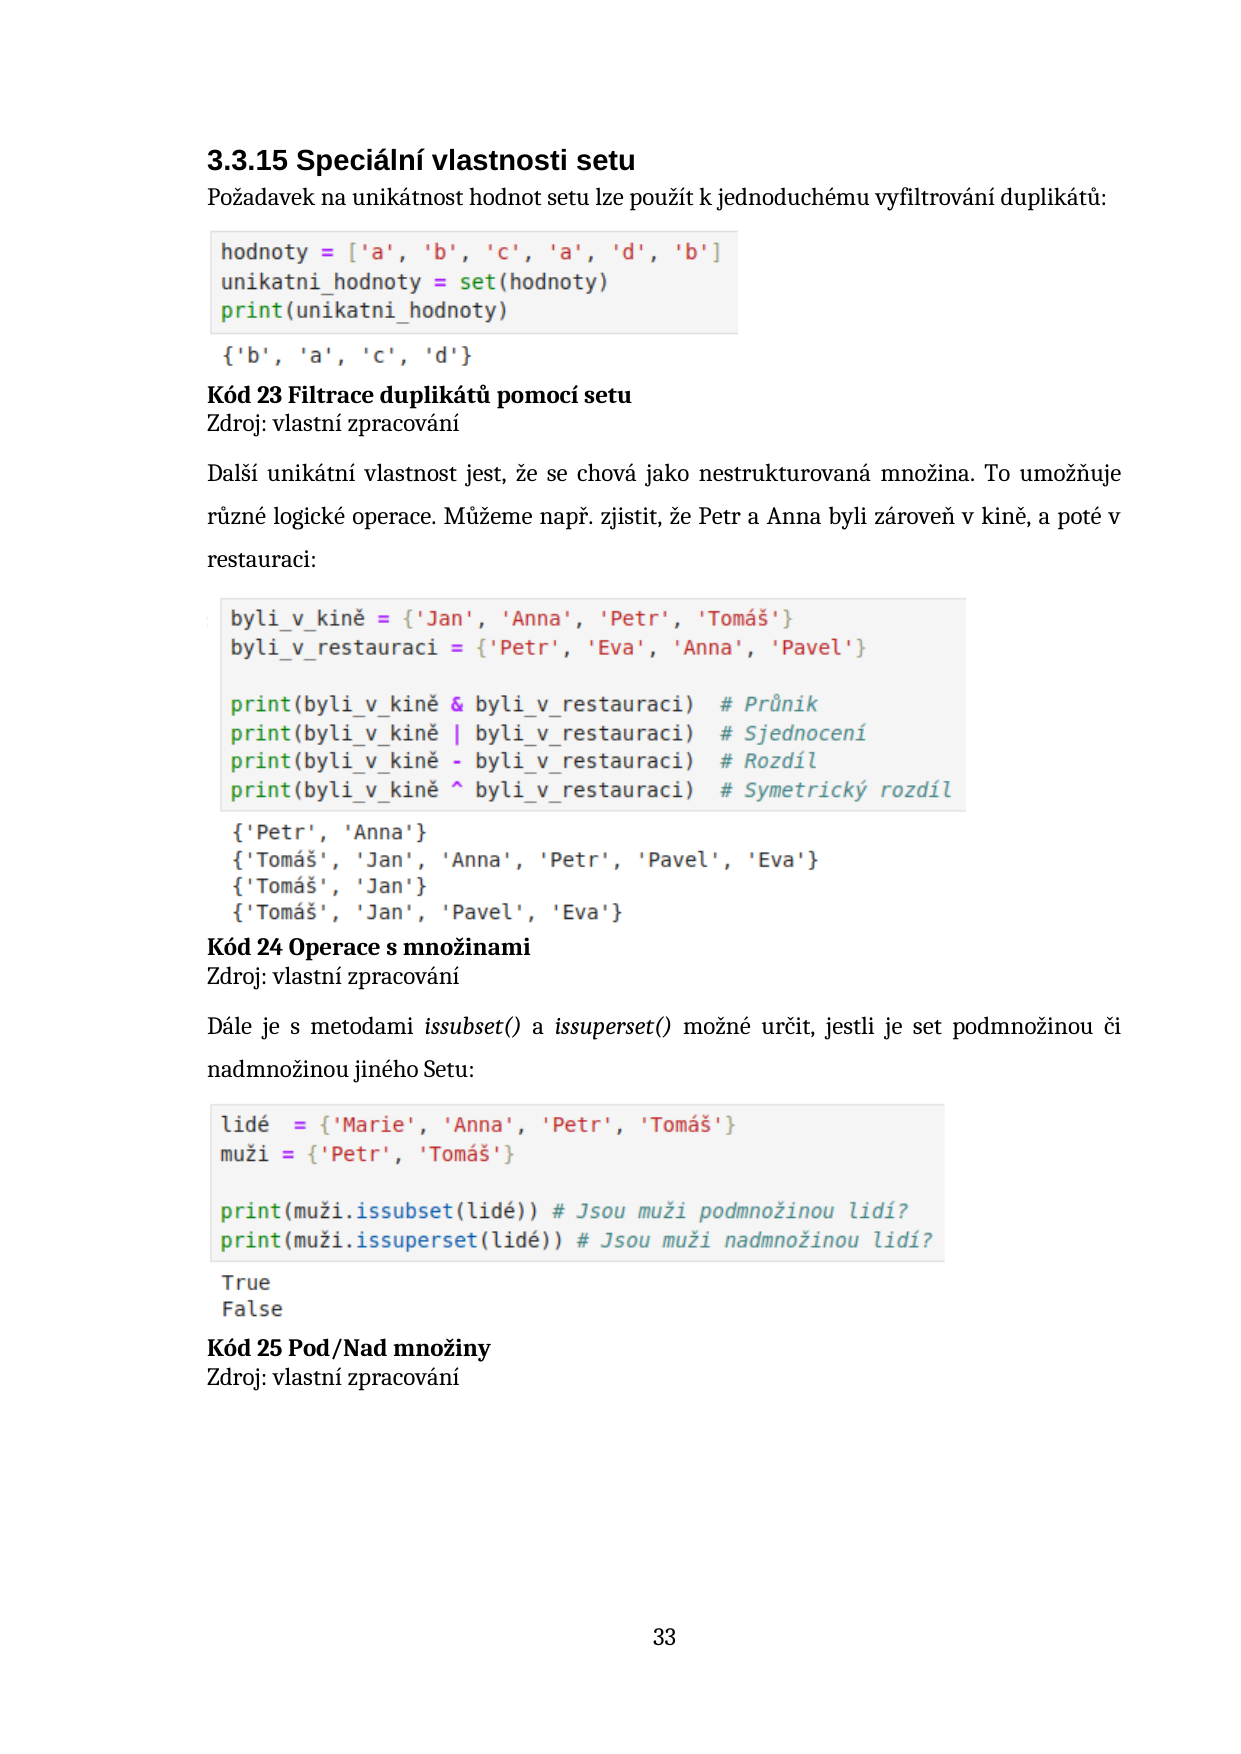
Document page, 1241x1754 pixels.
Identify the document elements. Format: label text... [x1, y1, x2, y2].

text Požadavek na unikátnost hodnot setu lze použít k jednoduchému vyfiltrování duplikátů: [207, 183, 1122, 212]
picture [206, 226, 739, 381]
text Zdroj: vlastní zpracování [207, 1363, 1122, 1392]
picture [206, 1097, 945, 1334]
picture [206, 588, 967, 934]
subtitle 3.3.15 Speciální vlastnosti setu [207, 143, 1122, 177]
text Dále je s metodami issubset() a issuperset() možné určit, jestli je set podmnožinou či nadmnožinou jiného Setu: [207, 1012, 1122, 1083]
title Kód 24 Operace s množinami [207, 933, 1122, 962]
text Zdroj: vlastní zpracování [207, 962, 1122, 991]
title Kód 23 Filtrace duplikátů pomocí setu [207, 381, 1122, 409]
text Zdroj: vlastní zpracování [207, 409, 1122, 438]
text Další unikátní vlastnost jest, že se chová jako nestrukturovaná množina. To umožňuje různé logické operace. Můžeme např. zjistit, že Petr a Anna byli zároveň v kině, a poté v restauraci: [207, 459, 1122, 574]
title Kód 25 Pod/Nad množiny [207, 1334, 1122, 1363]
